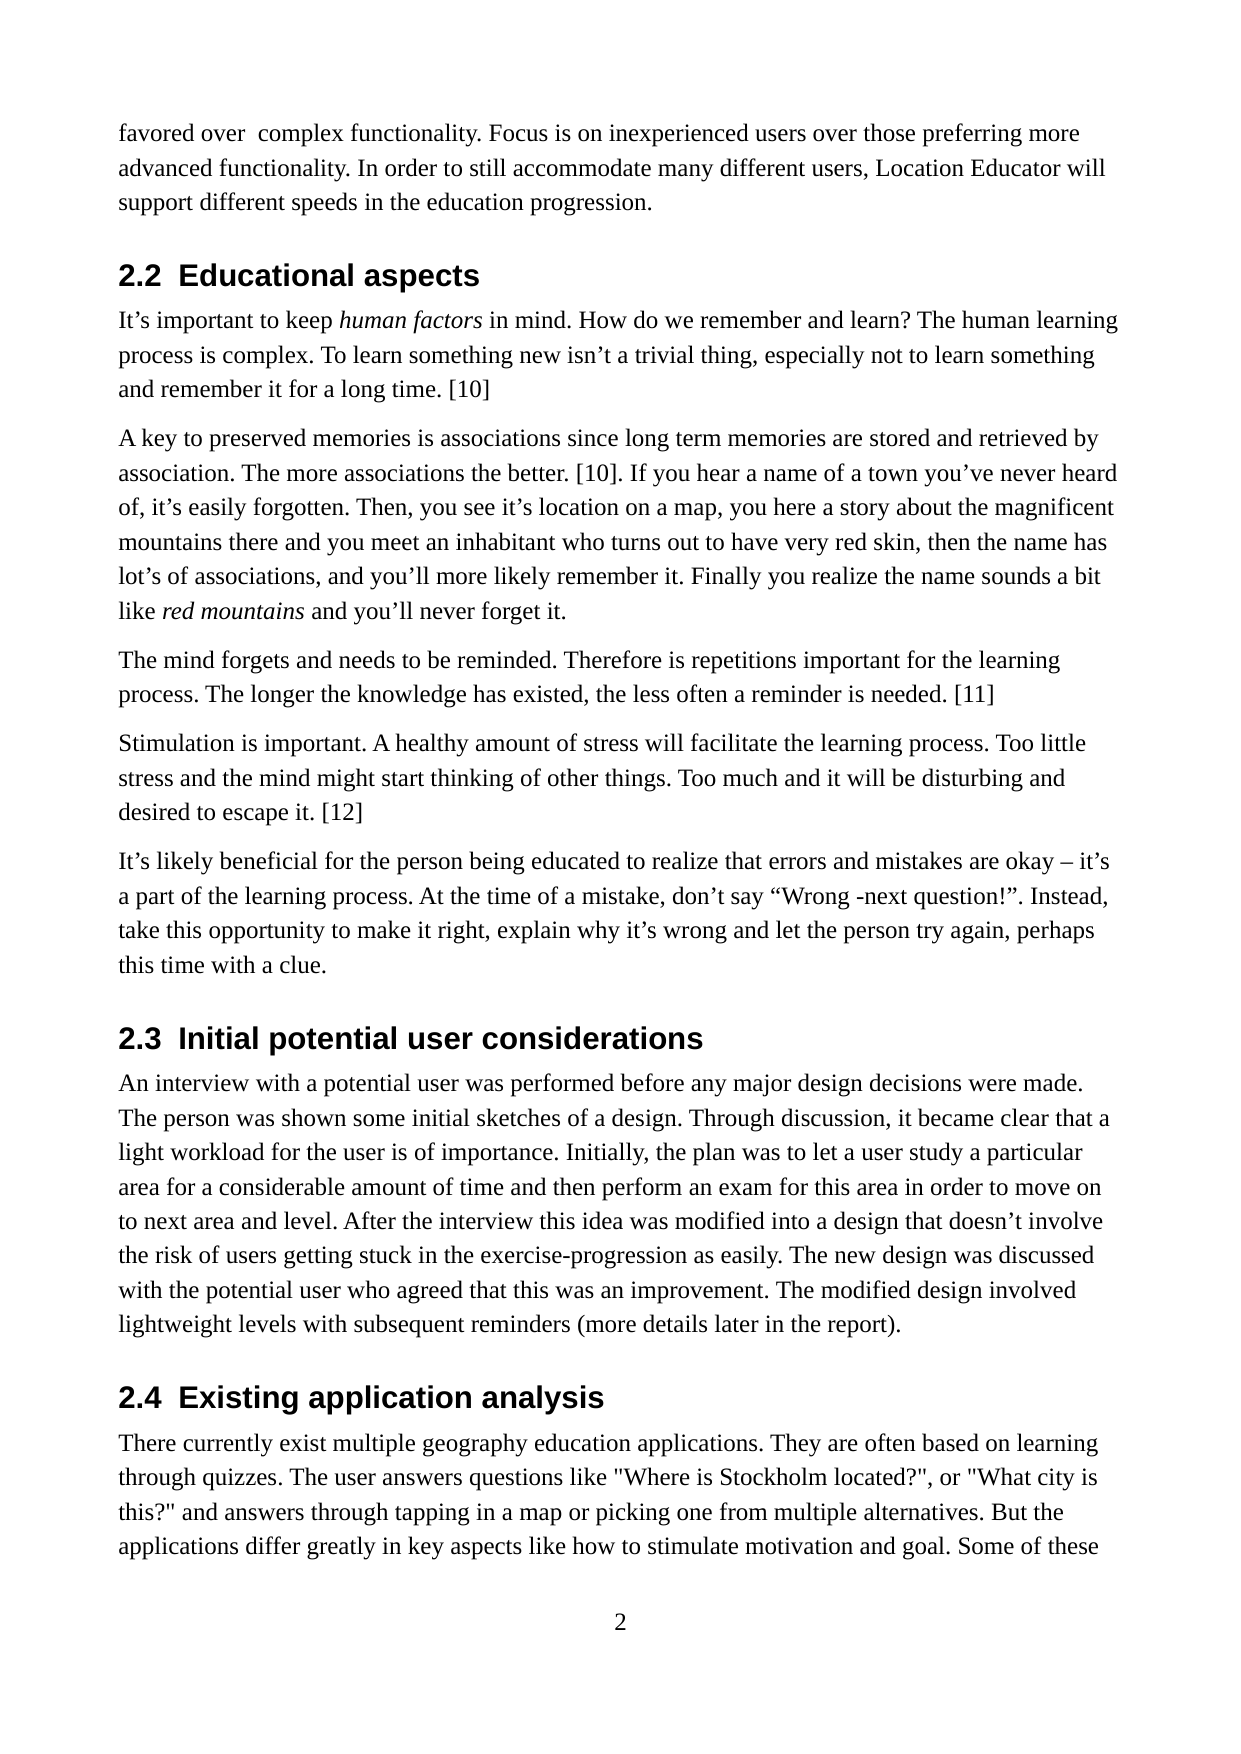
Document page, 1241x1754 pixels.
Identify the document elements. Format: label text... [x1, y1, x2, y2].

text It’s likely beneficial for the person being educated to realize that errors and mistakes are okay – it’s a part of the learning process. At the time of a mistake, don’t say “Wrong -next question!”. Instead, take this opportunity to make it right, explain why it’s wrong and let the person try again, perhaps this time with a clue. [118, 846, 1122, 979]
subtitle Educational aspects [118, 257, 1122, 293]
subtitle Initial potential user considerations [118, 1020, 1122, 1056]
text The mind forgets and needs to be reminded. Therefore is repetitions important for the learning process. The longer the knowledge has existed, the less often a reminder is needed. [11] [118, 645, 1122, 708]
subtitle Existing application analysis [118, 1379, 1122, 1415]
text A key to preserved memories is associations since long term memories are stored and retrieved by association. The more associations the better. [10]. If you hear a name of a town you’ve never heard of, it’s easily forgotten. Then, you see it’s location on a map, you here a story about the magnificent mountains there and you meet an inhabitant who turns out to have very red skin, then the name has lot’s of associations, and you’ll more likely remember it. Finally you realize the name sounds a bit like red mountains and you’ll never forget it. [118, 423, 1122, 624]
text There currently exist multiple geography education applications. They are often based on learning through quizzes. The user answers questions like "Where is Stockholm located?", or "What city is this?" and answers through tapping in a map or picking one from multiple alternatives. But the applications differ greatly in key aspects like how to stimulate motivation and goal. Some of these [118, 1428, 1122, 1560]
text favored over complex functionality. Focus is on inexperienced users over those preferring more advanced functionality. In order to still accommodate many different users, Location Educator will support different speeds in the education progression. [118, 118, 1122, 216]
text An interview with a potential user was performed before any major design decisions were made. The person was shown some initial sketches of a design. Through discussion, it became clear that a light workload for the user is of importance. Initially, the plan was to let a user study a particular area for a considerable amount of time and then perform an exam for this area in order to move on to next area and level. After the interview this idea was modified into a design that doesn’t involve the risk of users getting stuck in the exercise-progression as easily. The new design was discussed with the potential user who agreed that this was an improvement. The modified design involved lightweight levels with subsequent reminders (more details later in the report). [118, 1068, 1122, 1338]
text It’s important to keep human factors in mind. How do we remember and learn? The human learning process is complex. To learn something new isn’t a trivial thing, especially not to learn something and remember it for a long time. [10] [118, 305, 1122, 403]
text Stimulation is important. A healthy amount of stress will facilitate the learning process. Too little stress and the mind might start thinking of other things. Too much and it will be disturbing and desired to escape it. [12] [118, 728, 1122, 826]
